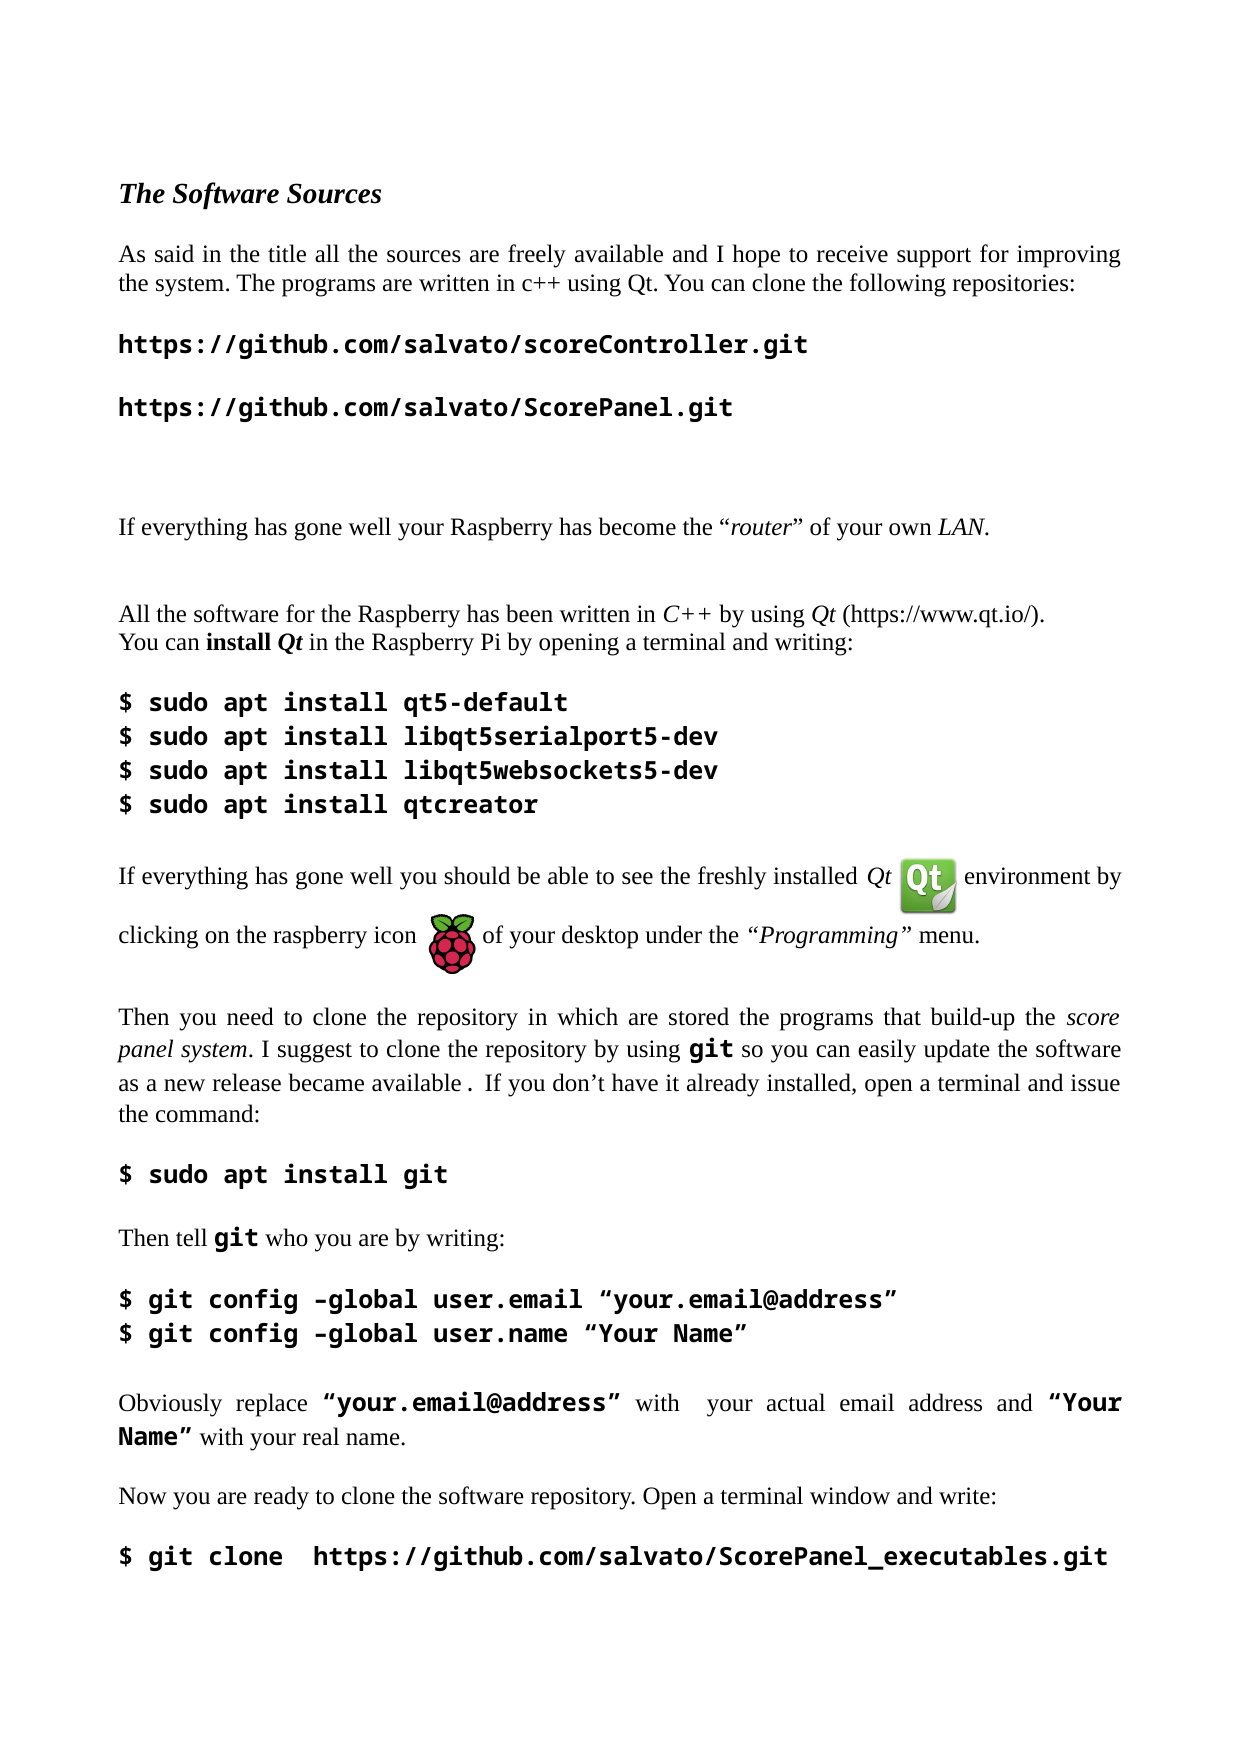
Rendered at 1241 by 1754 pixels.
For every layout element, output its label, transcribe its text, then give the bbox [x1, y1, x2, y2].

picture [422, 914, 482, 974]
picture [898, 855, 958, 915]
text $ git config –global user.name “Your Name” [118, 1316, 1122, 1350]
text $ sudo apt install git [118, 1156, 1122, 1191]
text $ git config –global user.email “your.email@address” [118, 1282, 1122, 1316]
text All the software for the Raspberry has been written in C++ by using Qt (https://www.qt.io/). [118, 599, 1122, 627]
text $ sudo apt install libqt5serialport5-dev [118, 719, 1122, 753]
text The Software Sources [118, 176, 1122, 210]
text As said in the title all the sources are freely available and I hope to receive support for improving the system. The programs are written in c++ using Qt. You can clone the following repositories: [118, 239, 1122, 297]
text $ sudo apt install qtcreator [118, 787, 1122, 821]
text Then tell git who you are by writing: [118, 1219, 1122, 1253]
text Obviously replace “your.email@address” with your actual email address and “Your Name” with your real name. [118, 1384, 1122, 1452]
text $ sudo apt install libqt5websockets5-dev [118, 753, 1122, 787]
text If everything has gone well your Raspberry has become the “router” of your own LAN. [118, 512, 1122, 540]
text https://github.com/salvato/scoreController.git [118, 326, 1122, 360]
text You can install Qt in the Raspberry Pi by opening a terminal and writing: [118, 627, 1122, 656]
text Now you are ready to clone the software repository. Open a terminal window and write: [118, 1481, 1122, 1510]
text $ git clone https://github.com/salvato/ScorePanel_executables.git [118, 1539, 1122, 1573]
text https://github.com/salvato/ScorePanel.git [118, 390, 1122, 424]
text $ sudo apt install qt5-default [118, 685, 1122, 719]
text If everything has gone well you should be able to see the freshly installed Qt environment by clicking on the raspberry icon of your desktop under the “Programming” menu. [118, 855, 1122, 973]
text Then you need to clone the repository in which are stored the programs that build-up the score panel system. I suggest to clone the repository by using git so you can easily update the software as a new release became available. If you don’t have it already installed, open a terminal and issue the command: [118, 1002, 1122, 1128]
